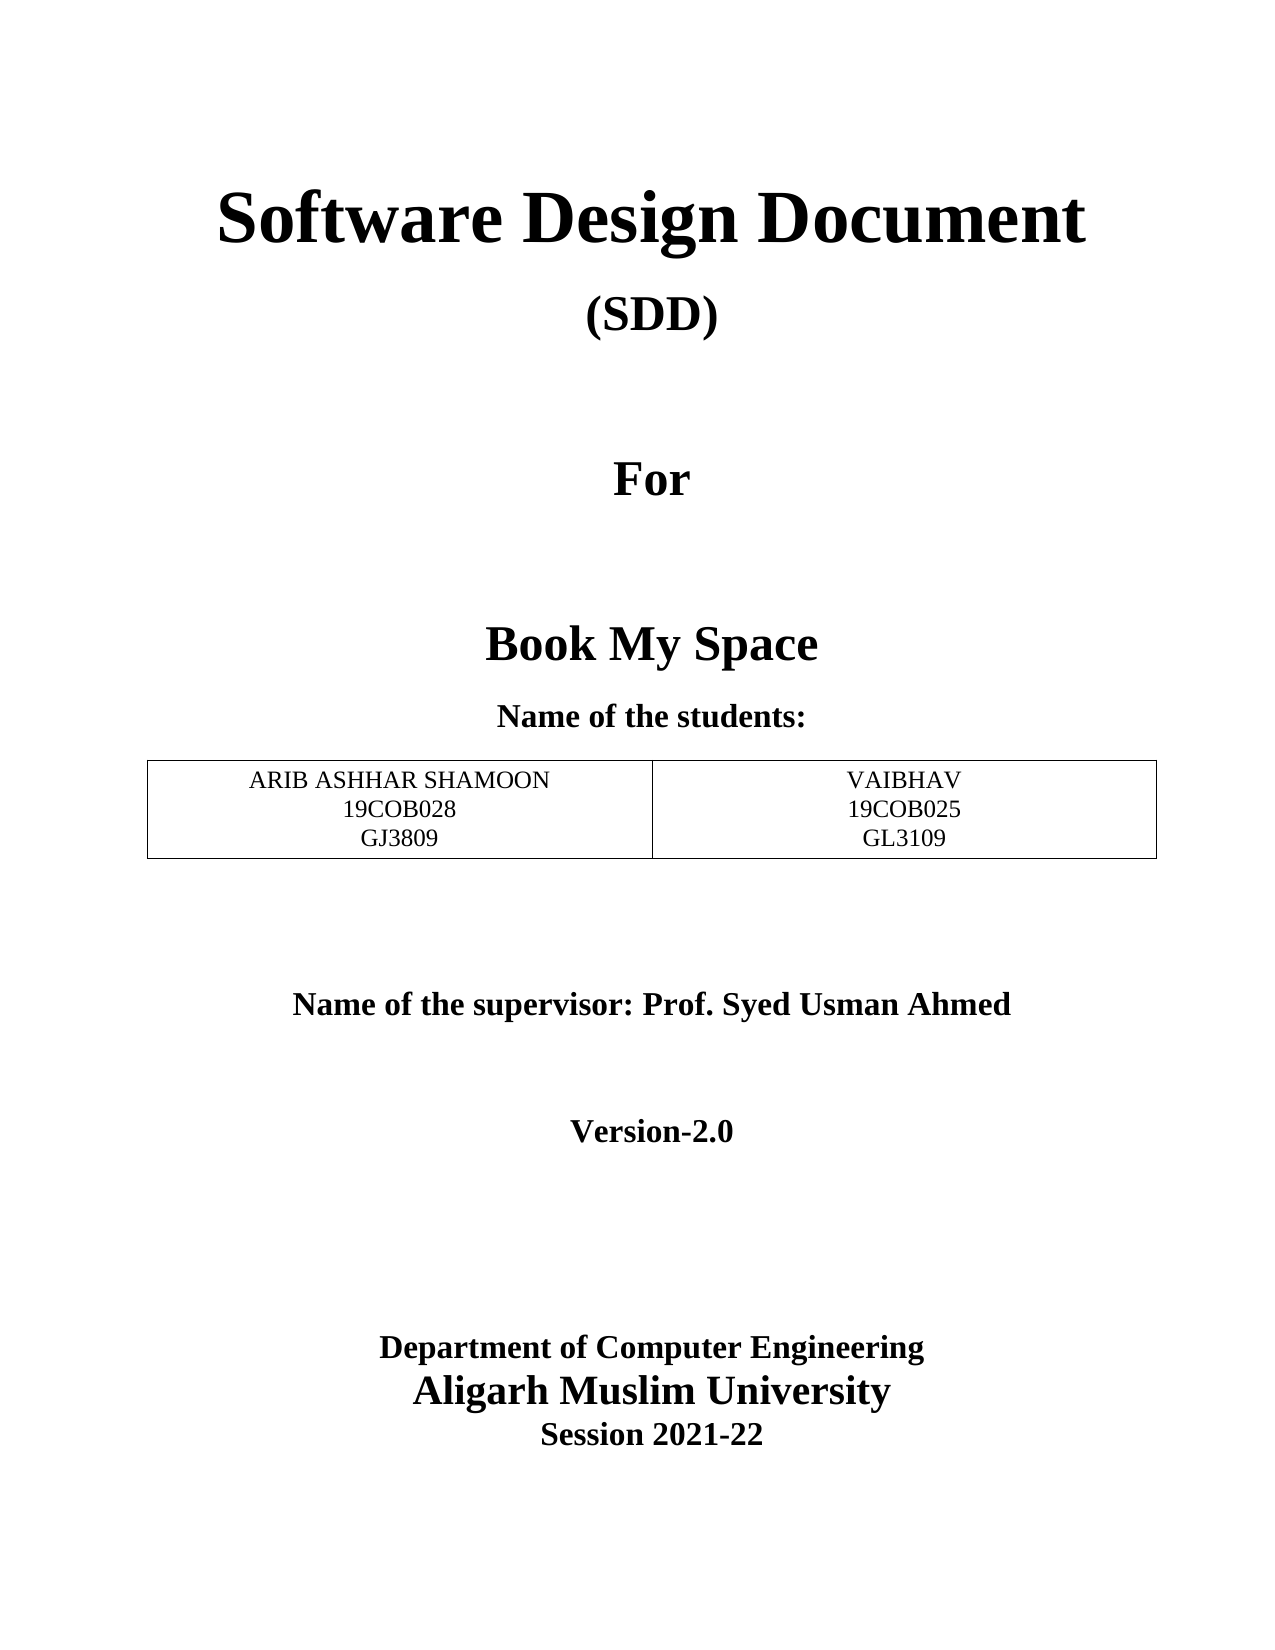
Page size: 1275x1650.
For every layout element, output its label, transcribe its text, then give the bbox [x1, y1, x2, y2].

text Book My Space [147, 614, 1156, 671]
text Aligarh Muslim University [147, 1366, 1156, 1414]
text Department of Computer Engineering [147, 1327, 1156, 1366]
text Name of the students: [147, 696, 1156, 734]
text Software Design Document [147, 172, 1156, 259]
text Session 2021-22 [147, 1414, 1156, 1452]
text Name of the supervisor: Prof. Syed Usman Ahmed [147, 984, 1156, 1022]
text For [147, 449, 1156, 506]
table_header ARIB ASHHAR SHAMOON 19COB028 GJ3809 [148, 761, 652, 857]
text (SDD) [147, 284, 1156, 341]
table_header VAIBHAV 19COB025 GL3109 [653, 761, 1156, 857]
text Version-2.0 [147, 1111, 1156, 1149]
